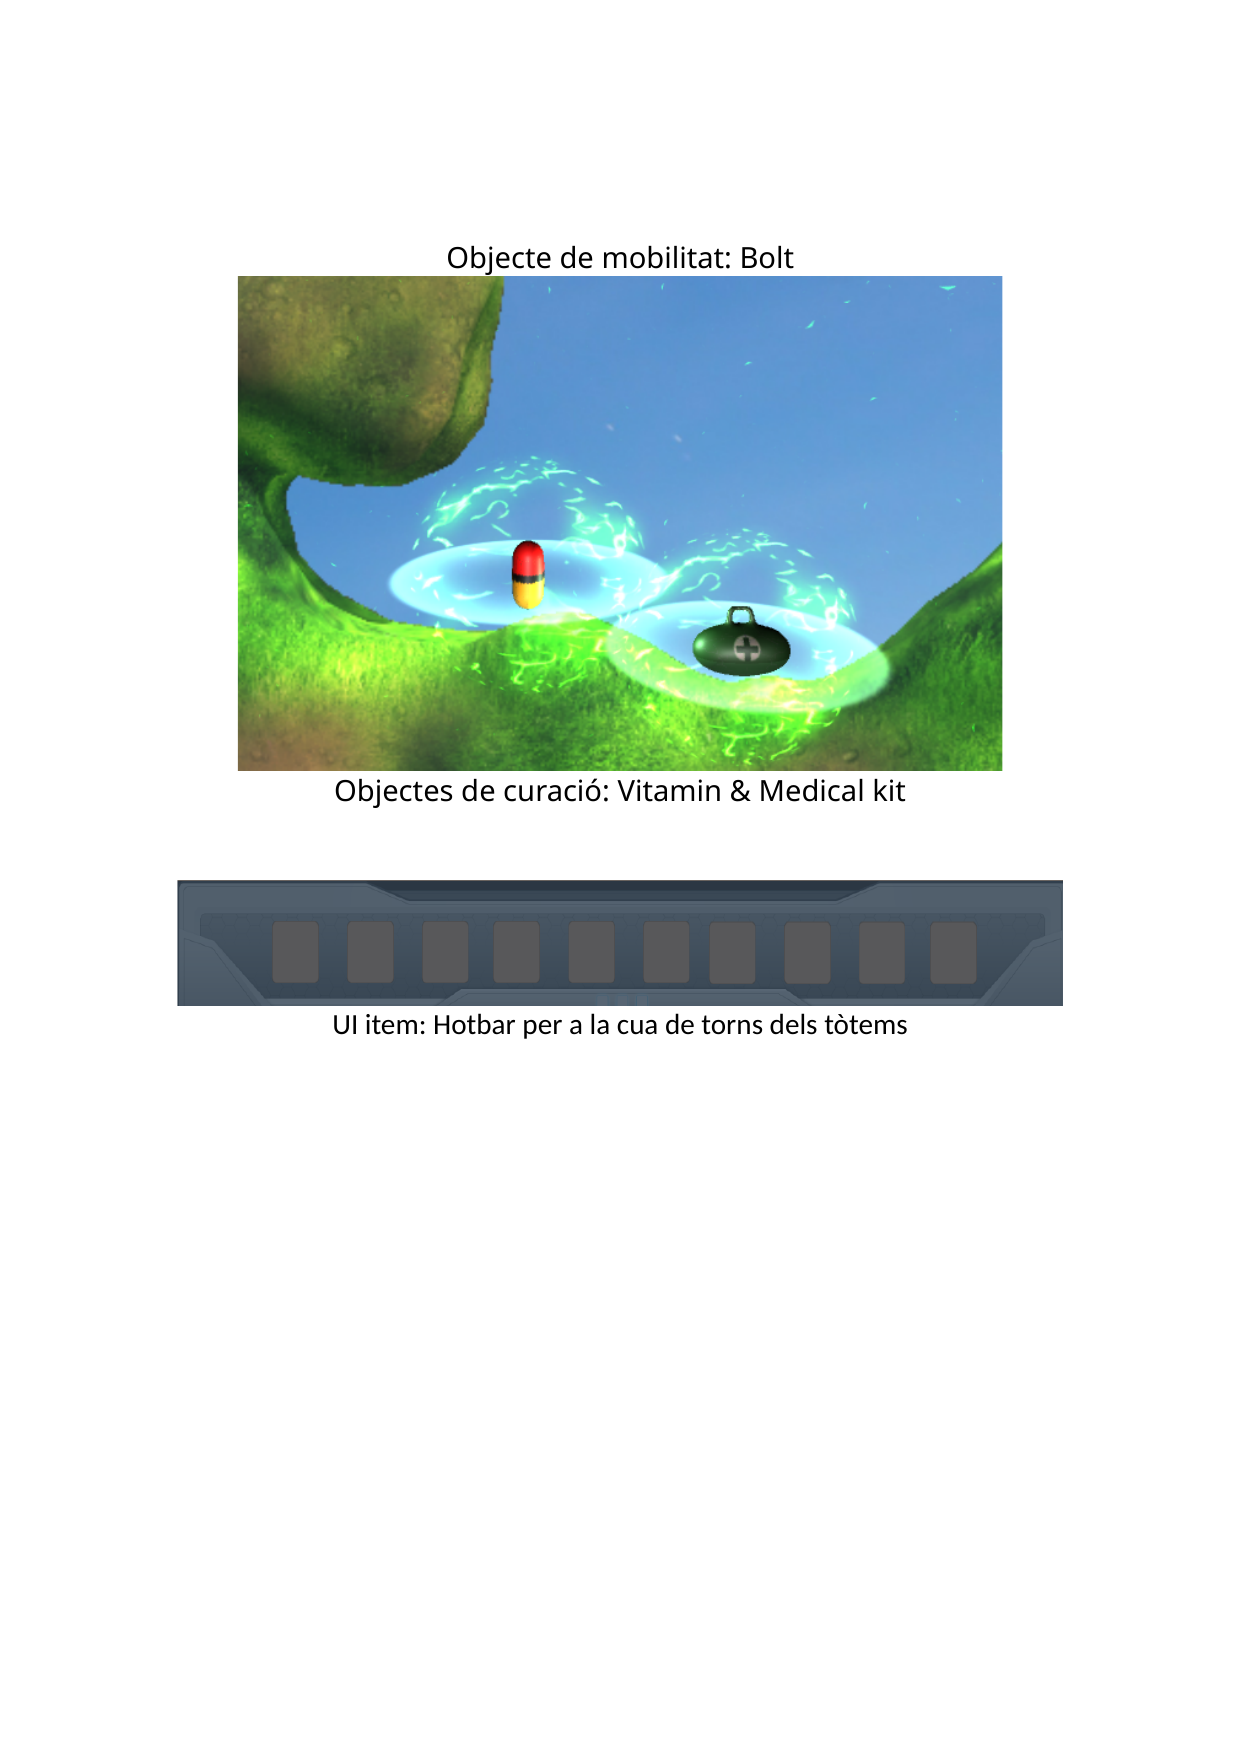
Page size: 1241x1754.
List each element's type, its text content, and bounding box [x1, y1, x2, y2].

picture [237, 276, 1003, 771]
text UI item: Hotbar per a la cua de torns dels tòtems [118, 1006, 1122, 1042]
text Objecte de mobilitat: Bolt [118, 237, 1122, 277]
picture [177, 880, 1063, 1006]
text Objectes de curació: Vitamin & Medical kit [118, 771, 1122, 810]
